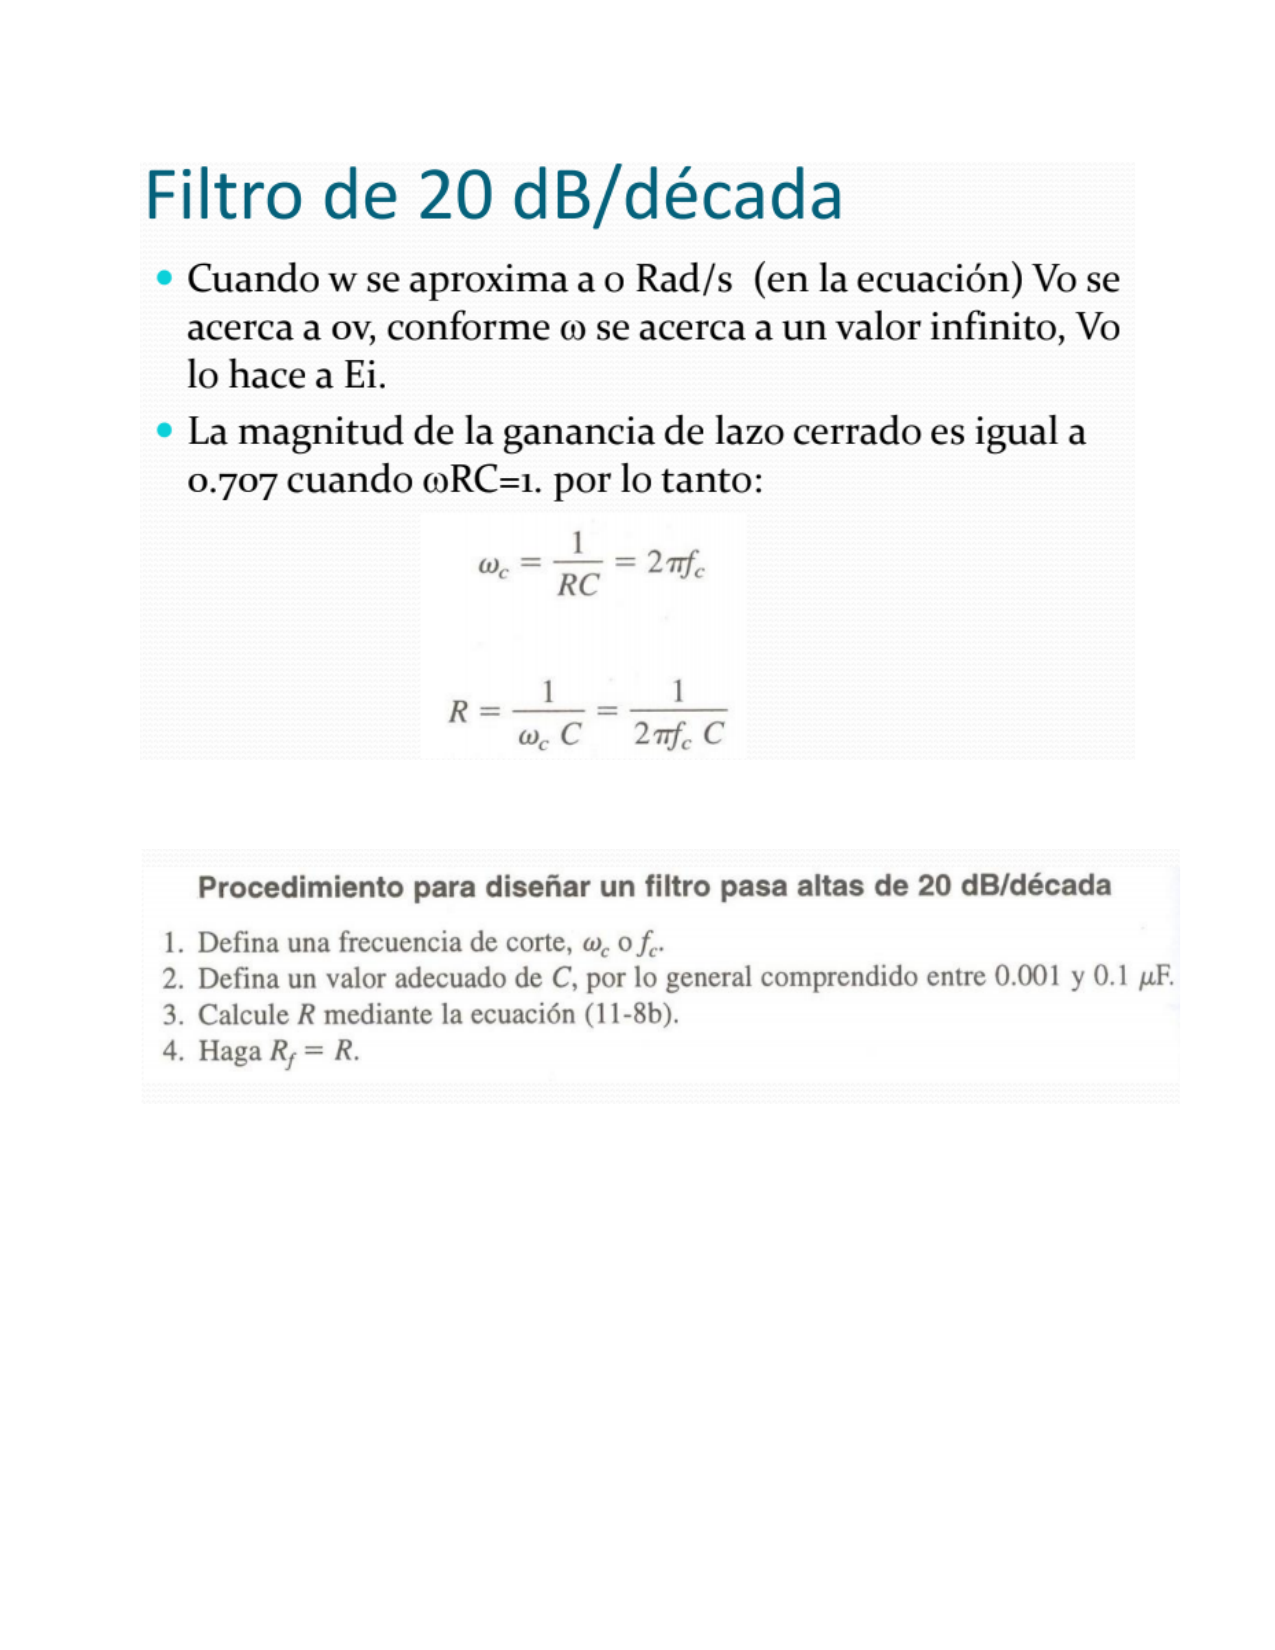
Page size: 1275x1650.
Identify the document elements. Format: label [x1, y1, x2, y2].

picture [140, 161, 1136, 760]
picture [141, 849, 1181, 1104]
